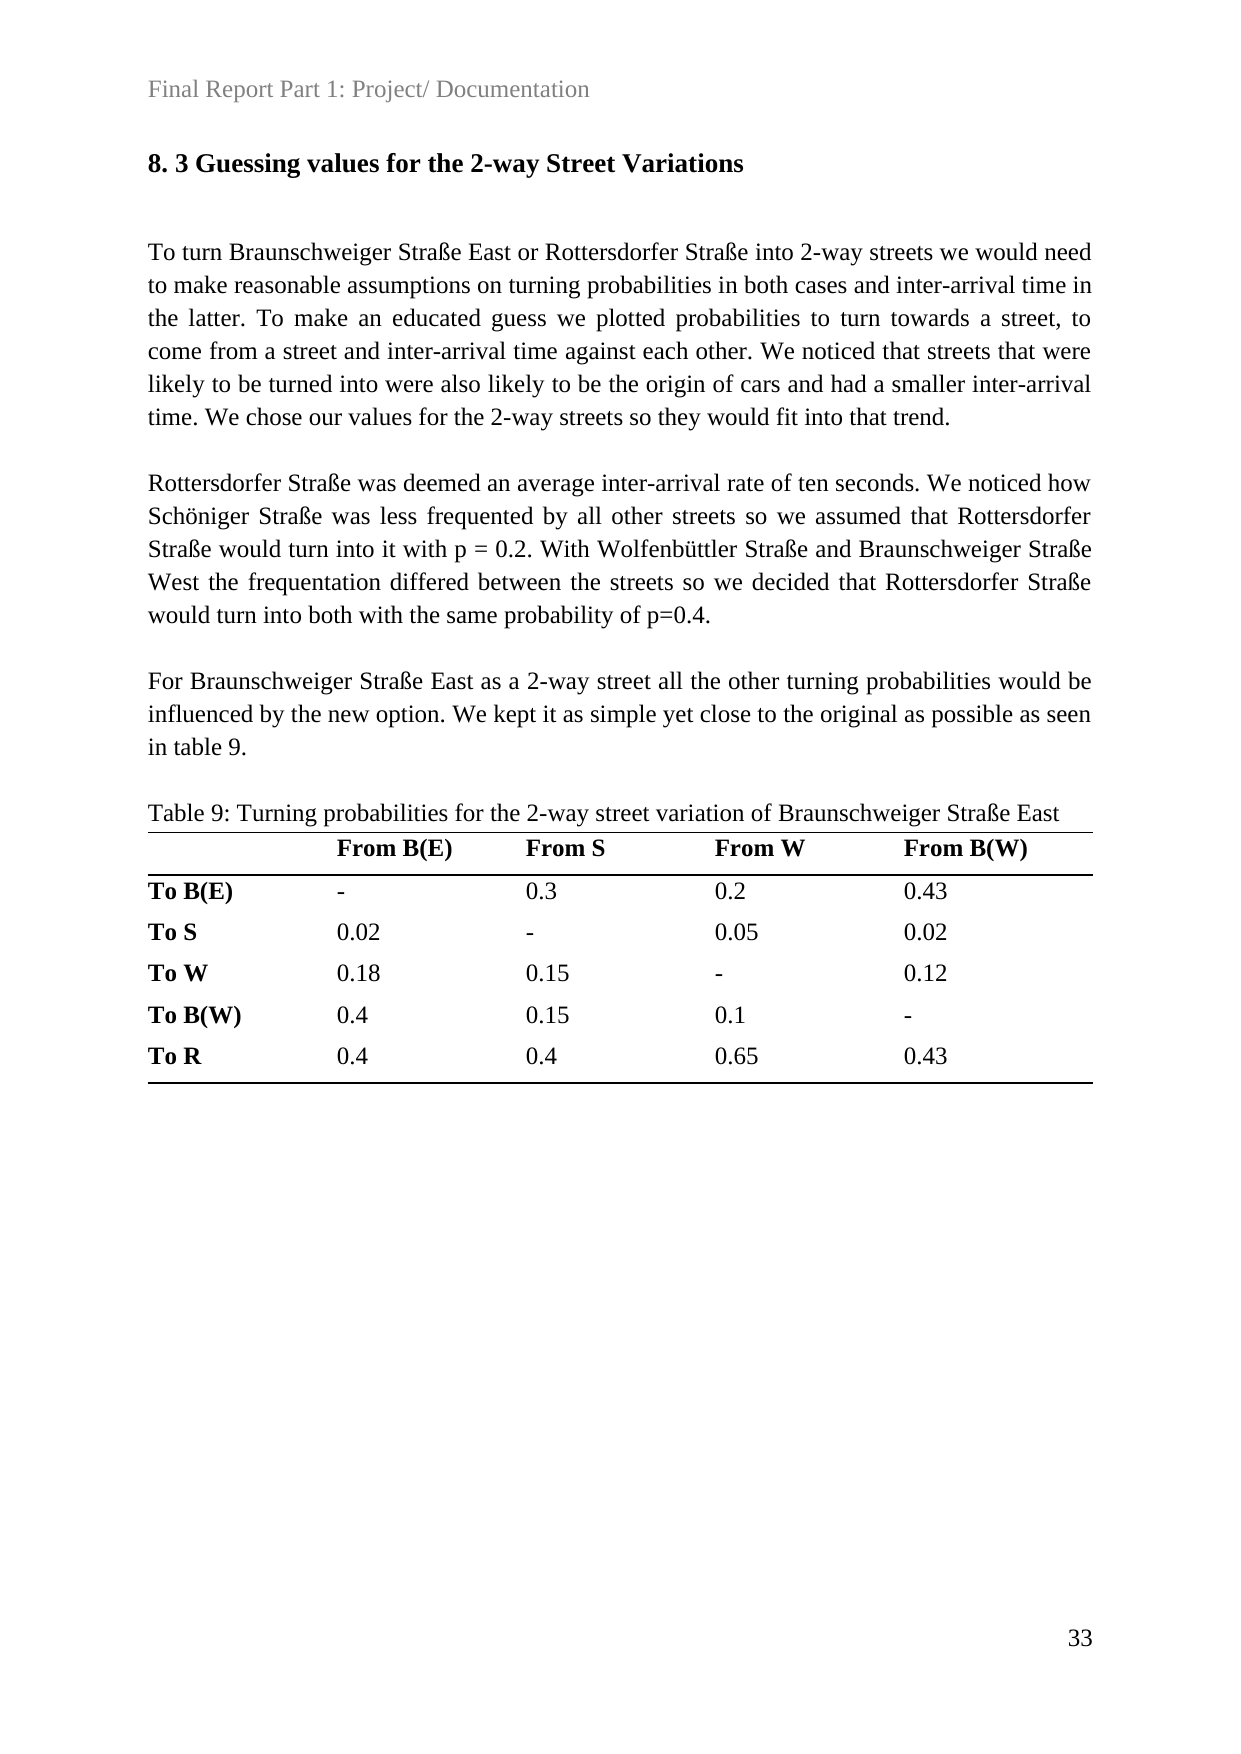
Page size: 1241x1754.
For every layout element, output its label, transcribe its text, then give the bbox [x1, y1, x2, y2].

table_cell 0.65 [715, 1041, 903, 1082]
table_cell 0.4 [526, 1041, 714, 1082]
table_cell 0.43 [904, 876, 1093, 917]
table_header From S [526, 833, 714, 874]
table_cell To R [148, 1041, 337, 1082]
table_header From B(E) [337, 833, 526, 874]
text Rottersdorfer Straße was deemed an average inter-arrival rate of ten seconds. We noticed how Schöniger Straße was less frequented by all other streets so we assumed that Rottersdorfer Straße would turn into it with p = 0.2. With Wolfenbüttler Straße and Braunschweiger Straße West the frequentation differed between the streets so we decided that Rottersdorfer Straße would turn into both with the same probability of p=0.4. [148, 468, 1093, 629]
text To turn Braunschweiger Straße East or Rottersdorfer Straße into 2-way streets we would need to make reasonable assumptions on turning probabilities in both cases and inter-arrival time in the latter. To make an educated guess we plotted probabilities to turn towards a street, to come from a street and inter-arrival time against each other. We noticed that streets that were likely to be turned into were also likely to be the origin of cars and had a smaller inter-arrival time. We chose our values for the 2-way streets so they would fit into that trend. [148, 237, 1093, 431]
table_cell 0.1 [715, 1000, 903, 1041]
table_cell 0.15 [526, 1000, 714, 1041]
table_cell 0.4 [337, 1000, 526, 1041]
table_cell 0.4 [337, 1041, 526, 1082]
table_cell 0.18 [337, 959, 526, 1000]
table_cell - [526, 917, 714, 958]
table_header From B(W) [904, 833, 1093, 874]
table_cell To S [148, 917, 337, 958]
subtitle 8. 3 Guessing values for the 2-way Street Variations [148, 148, 1093, 179]
table_cell To W [148, 959, 337, 1000]
table_header From W [715, 833, 903, 874]
table_cell 0.05 [715, 917, 903, 958]
table_cell - [337, 876, 526, 917]
table_cell To B(W) [148, 1000, 337, 1041]
text Table 9: Turning probabilities for the 2-way street variation of Braunschweiger Straße East [148, 798, 1093, 827]
table_cell 0.12 [904, 959, 1093, 1000]
text For Braunschweiger Straße East as a 2-way street all the other turning probabilities would be influenced by the new option. We kept it as simple yet close to the original as possible as seen in table 9. [148, 666, 1093, 761]
table_cell 0.02 [337, 917, 526, 958]
table_cell - [904, 1000, 1093, 1041]
table_cell 0.3 [526, 876, 714, 917]
table_cell 0.2 [715, 876, 903, 917]
table_cell To B(E) [148, 876, 337, 917]
table_cell - [715, 959, 903, 1000]
table_cell 0.02 [904, 917, 1093, 958]
table_header [148, 833, 337, 874]
table_cell 0.15 [526, 959, 714, 1000]
table_cell 0.43 [904, 1041, 1093, 1082]
